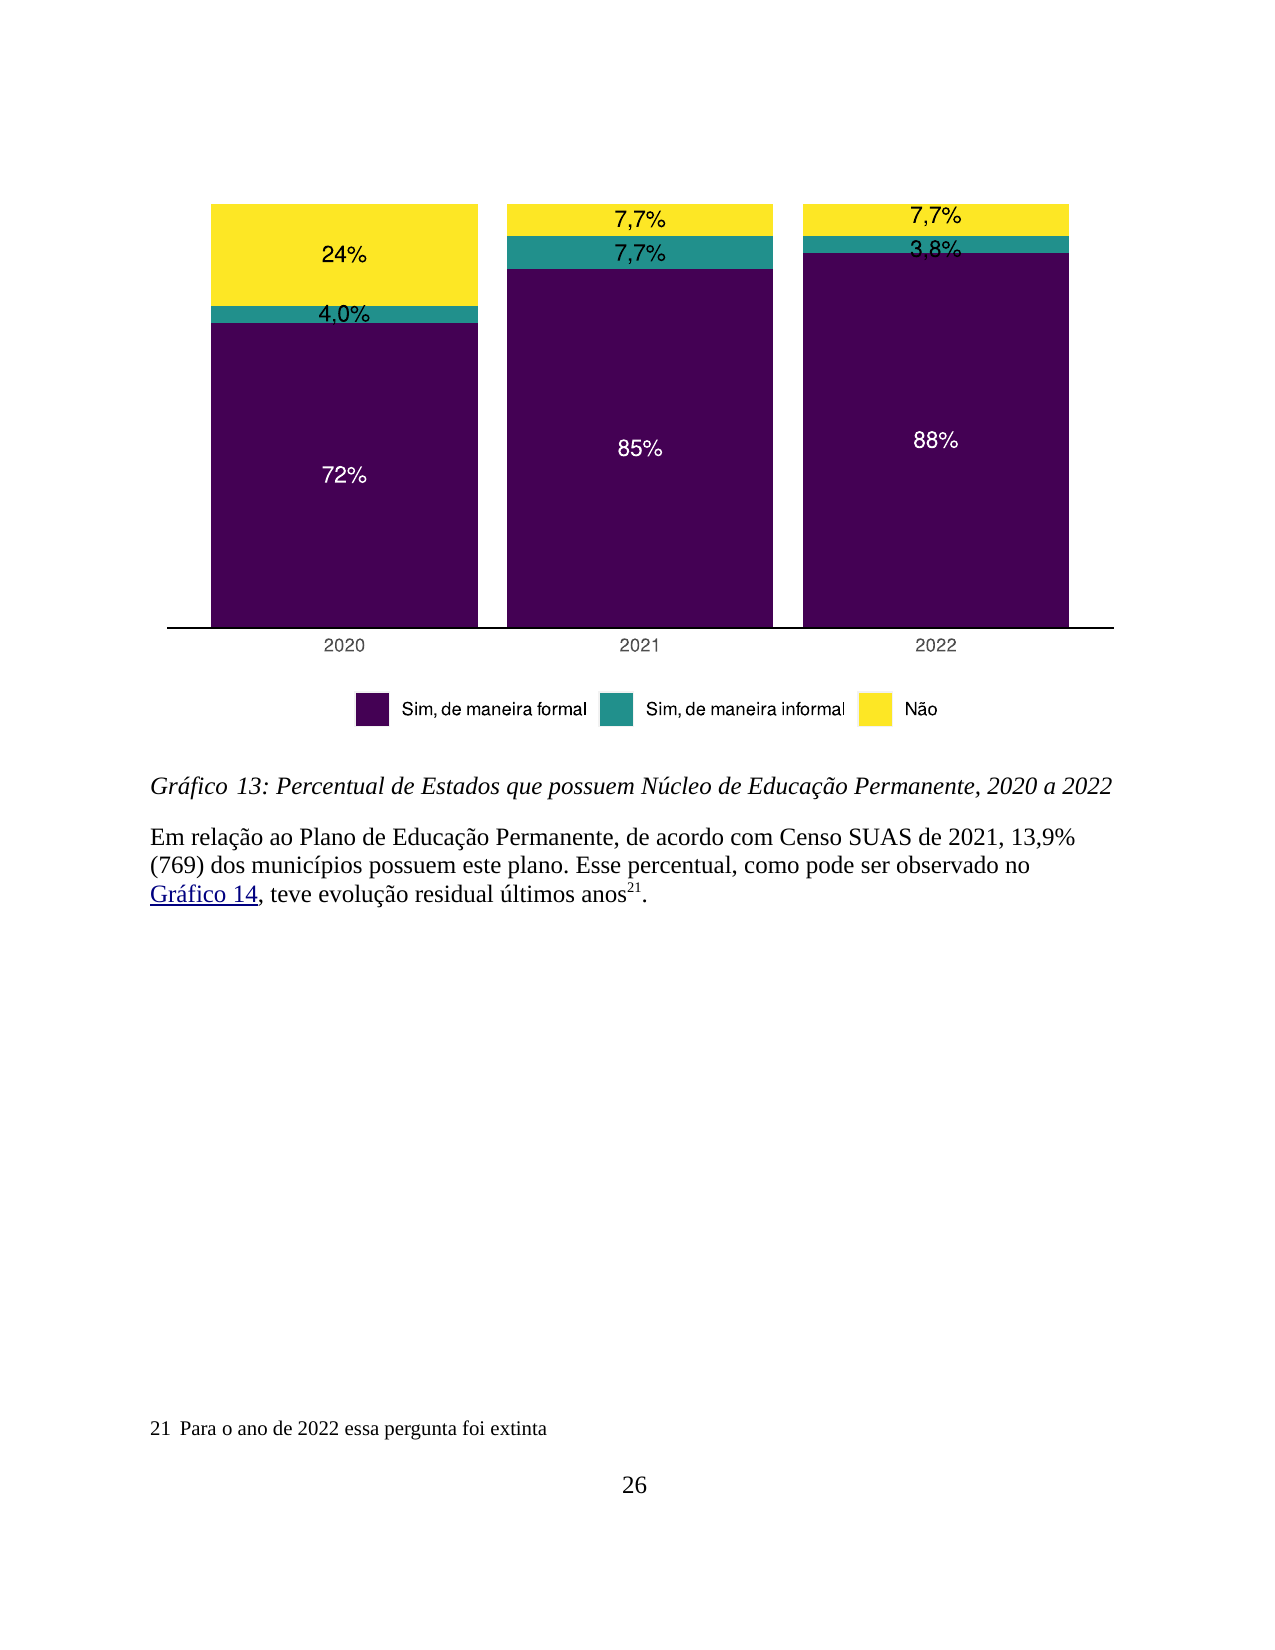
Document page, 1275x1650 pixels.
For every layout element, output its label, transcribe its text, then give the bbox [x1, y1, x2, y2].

table_header Gráfico 13: Percentual de Estados que possuem Núcleo de Educação Permanente, 2020 a 2022 [150, 751, 1125, 813]
text Em relação ao Plano de Educação Permanente, de acordo com Censo SUAS de 2021, 13,9% (769) dos municípios possuem este plano. Esse percentual, como pode ser observado no Gráfico 14, teve evolução residual últimos anos. [150, 822, 1125, 908]
text Para o ano de 2022 essa pergunta foi extinta [150, 1416, 1125, 1440]
